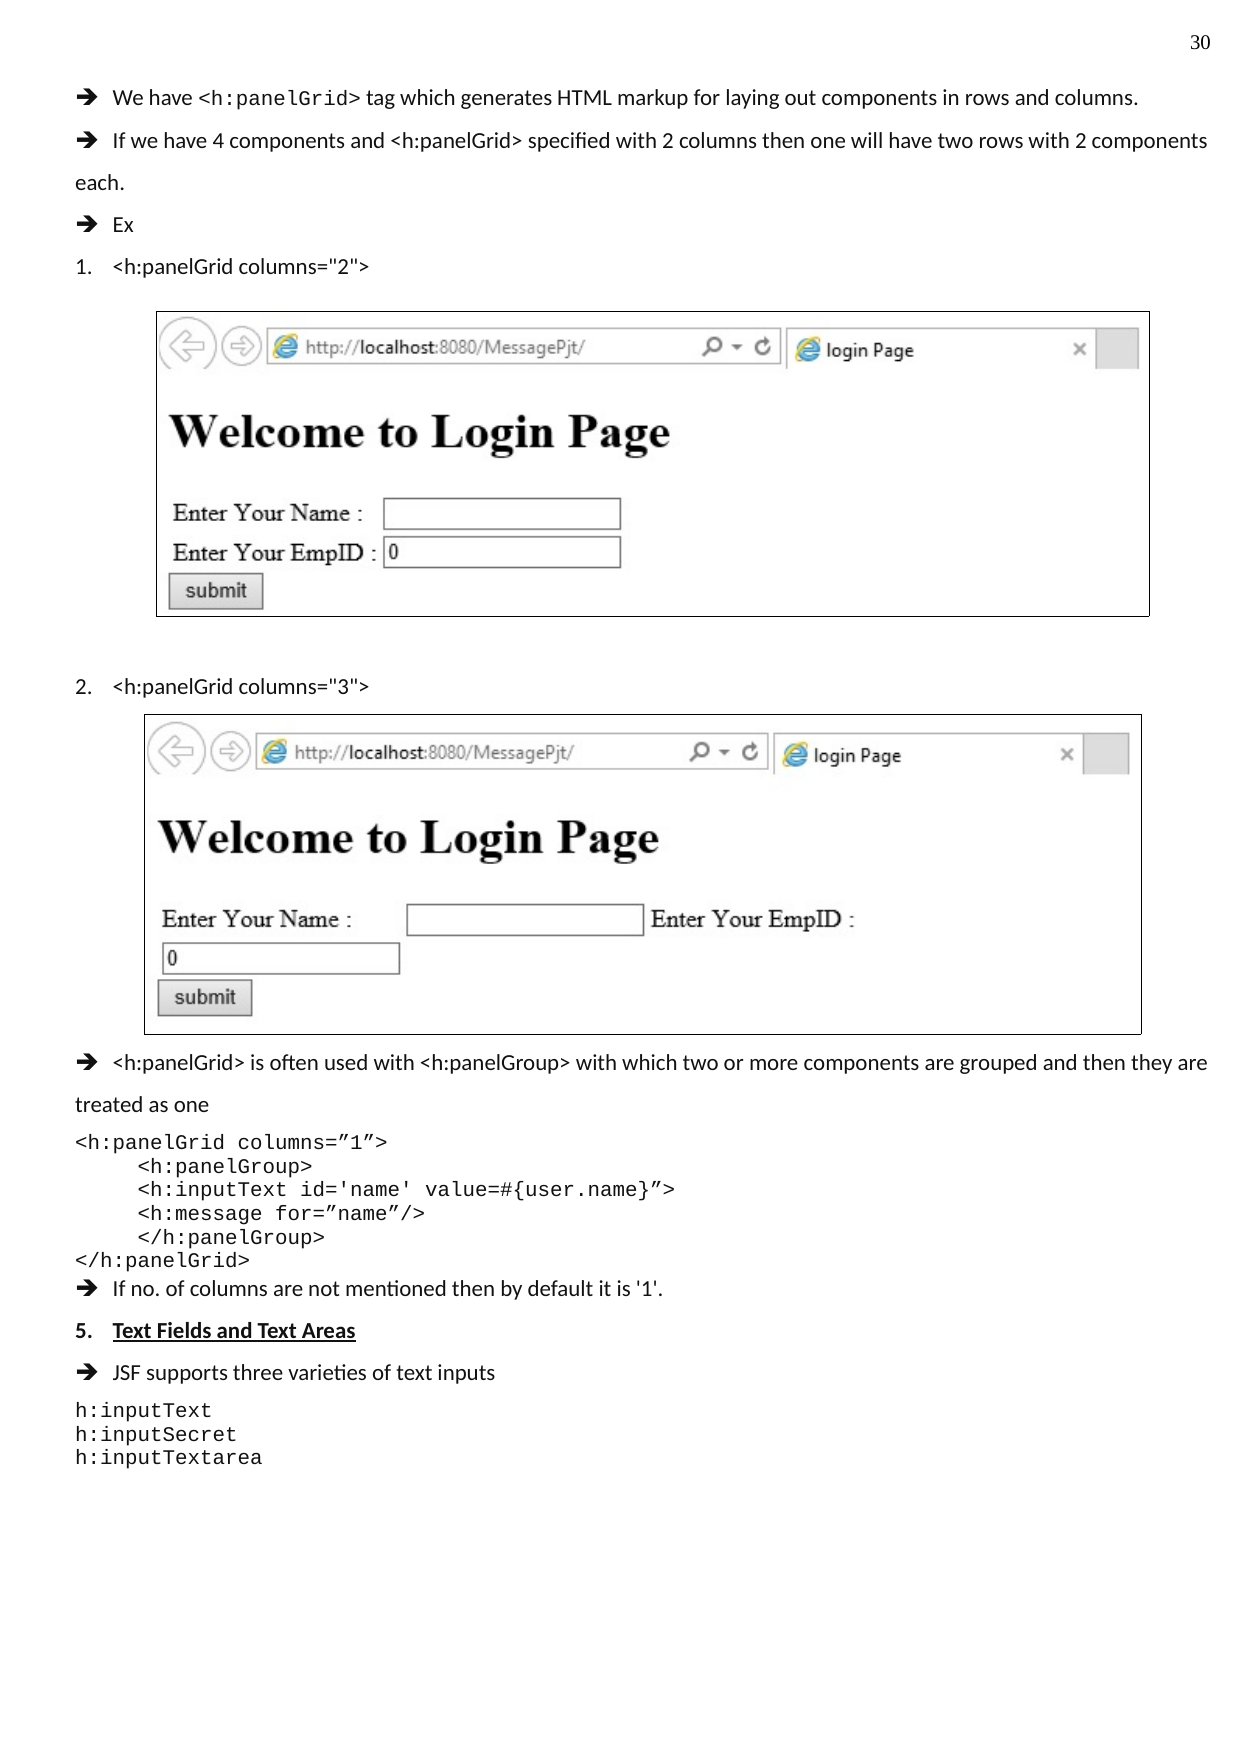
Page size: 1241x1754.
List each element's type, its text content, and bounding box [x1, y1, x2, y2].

list </h:panelGroup> [75, 1227, 1211, 1250]
text h:inputText [75, 1400, 1211, 1424]
text 2. <h:panelGrid columns="3"> [75, 672, 1211, 700]
list Ex [75, 210, 1211, 238]
text h:inputTextarea [75, 1447, 1211, 1471]
list <h:panelGrid> is often used with <h:panelGroup> with which two or more components are grouped and then they are treated as one [75, 1048, 1211, 1118]
text h:inputSecret [75, 1424, 1211, 1447]
list <h:panelGroup> [75, 1156, 1211, 1179]
list [157, 312, 1149, 616]
list <h:message for=”name”/> [75, 1203, 1211, 1227]
list 1. <h:panelGrid columns="2"> [75, 252, 1211, 280]
picture [147, 717, 1139, 1032]
list We have <h:panelGrid> tag which generates HTML markup for laying out components in rows and columns. [75, 83, 1211, 112]
list If no. of columns are not mentioned then by default it is '1'. [75, 1274, 1211, 1302]
list If we have 4 components and <h:panelGrid> specified with 2 columns then one will have two rows with 2 components each. [75, 126, 1211, 196]
picture [158, 314, 1147, 613]
list </h:panelGrid> [75, 1250, 1211, 1274]
list JSF supports three varieties of text inputs [75, 1358, 1211, 1386]
text 5. Text Fields and Text Areas [75, 1316, 1211, 1344]
list <h:inputText id='name' value=#{user.name}”> [75, 1179, 1211, 1203]
list <h:panelGrid columns=”1”> [75, 1132, 1211, 1156]
